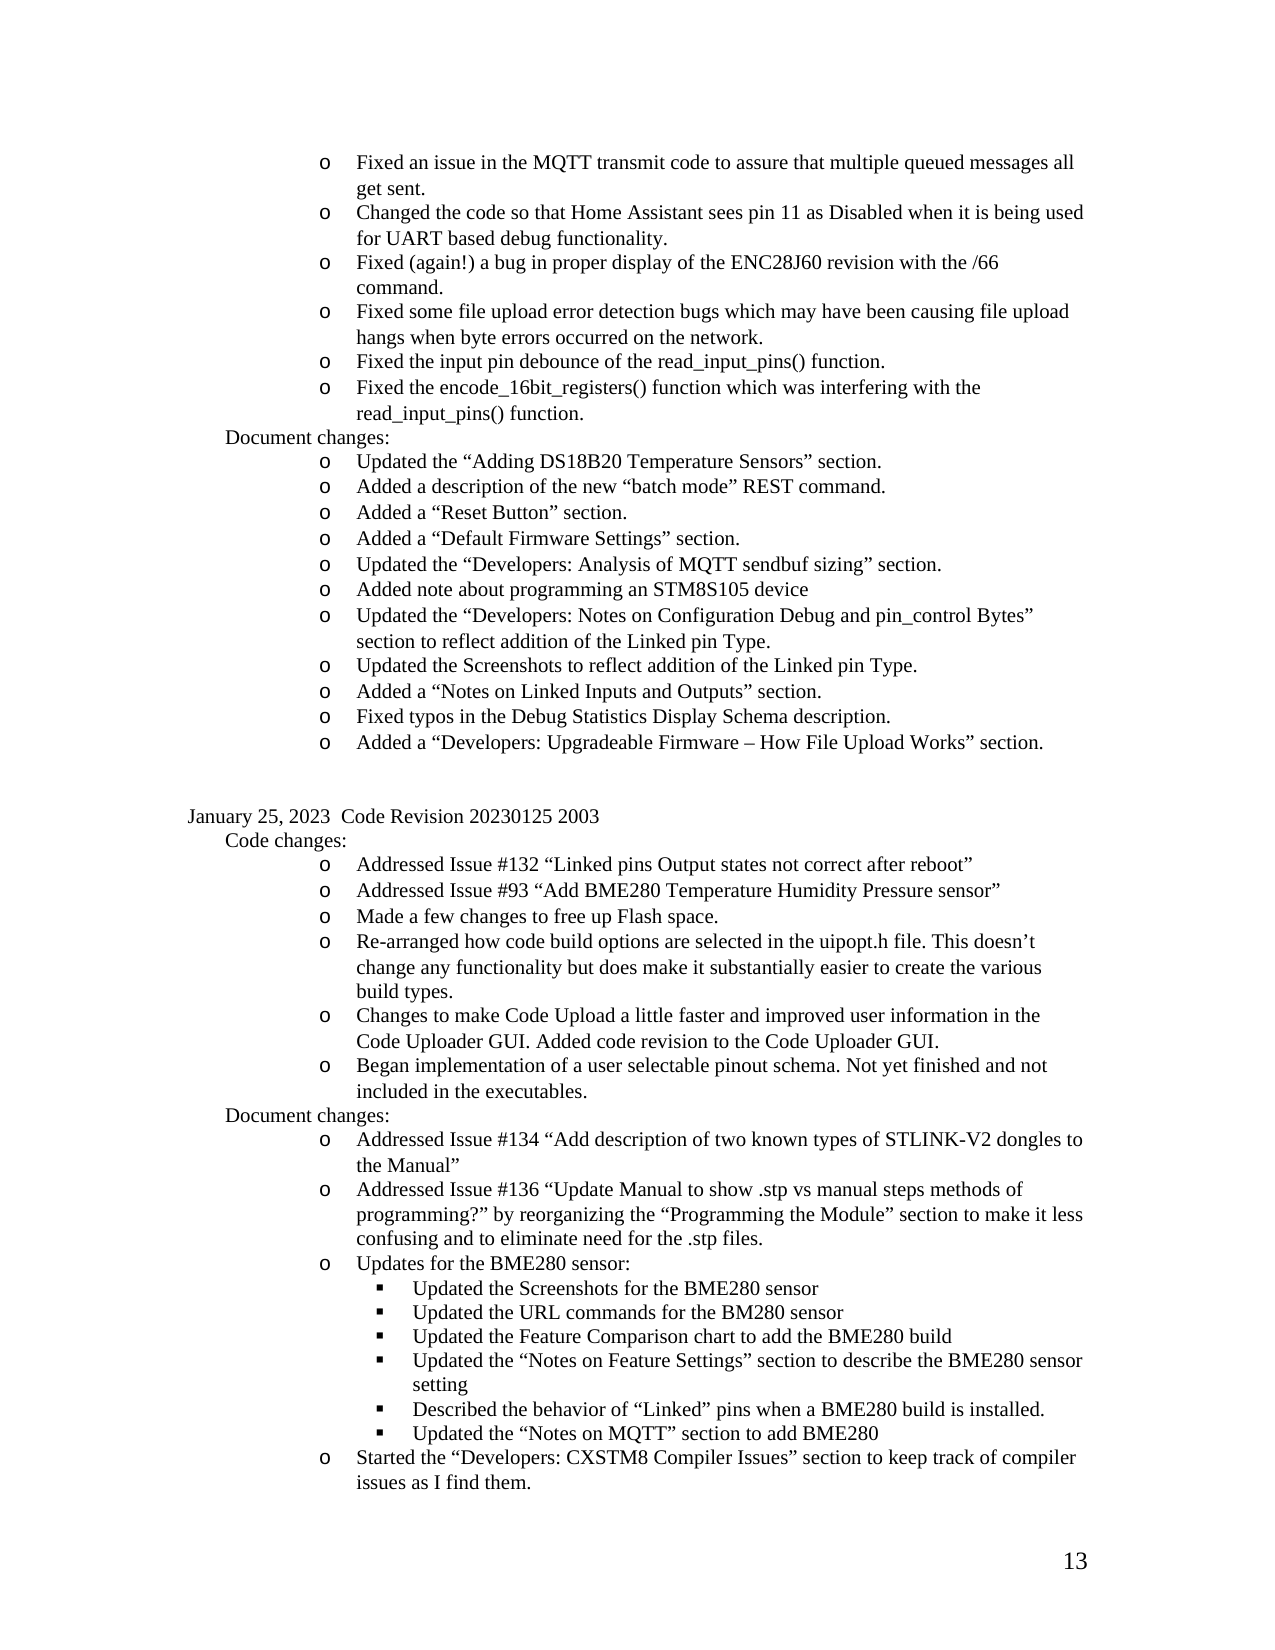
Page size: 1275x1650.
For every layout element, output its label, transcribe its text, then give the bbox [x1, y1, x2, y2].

list Described the behavior of “Linked” pins when a BME280 build is installed. [375, 1396, 1087, 1421]
list Added note about programming an STM8S105 device [319, 577, 1087, 603]
list Changed the code so that Home Assistant sees pin 11 as Disabled when it is being used for UART based debug functionality. [319, 200, 1087, 249]
list Addressed Issue #136 “Update Manual to show .stp vs manual steps methods of programming?” by reorganizing the “Programming the Module” section to make it less confusing and to eliminate need for the .stp files. [319, 1177, 1087, 1250]
text Document changes: [225, 1103, 1087, 1127]
list Added a description of the new “batch mode” REST command. [319, 474, 1087, 500]
list Updated the “Notes on MQTT” section to add BME280 [375, 1421, 1087, 1444]
list Updated the Feature Comparison chart to add the BME280 build [375, 1324, 1087, 1348]
text January 25, 2023 Code Revision 20230125 2003 [187, 804, 1087, 828]
list Re-arranged how code build options are selected in the uipopt.h file. This doesn’t change any functionality but does make it substantially easier to create the various build types. [319, 929, 1087, 1003]
list Added a “Developers: Upgradeable Firmware – How File Upload Works” section. [319, 730, 1087, 756]
list Updated the “Developers: Analysis of MQTT sendbuf sizing” section. [319, 552, 1087, 577]
list Updated the Screenshots to reflect addition of the Linked pin Type. [319, 653, 1087, 679]
list Updated the URL commands for the BM280 sensor [375, 1300, 1087, 1324]
list Updated the Screenshots for the BME280 sensor [375, 1276, 1087, 1300]
list Fixed (again!) a bug in proper display of the ENC28J60 revision with the /66 command. [319, 249, 1087, 299]
list Added a “Notes on Linked Inputs and Outputs” section. [319, 679, 1087, 704]
list Addressed Issue #134 “Add description of two known types of STLINK-V2 dongles to the Manual” [319, 1127, 1087, 1177]
list Updated the “Developers: Notes on Configuration Debug and pin_control Bytes” section to reflect addition of the Linked pin Type. [319, 603, 1087, 653]
list Fixed the encode_16bit_registers() function which was interfering with the read_input_pins() function. [319, 375, 1087, 425]
list Updated the “Notes on Feature Settings” section to describe the BME280 sensor setting [375, 1348, 1087, 1396]
list Began implementation of a user selectable pinout schema. Not yet finished and not included in the executables. [319, 1053, 1087, 1103]
list Added a “Reset Button” section. [319, 500, 1087, 526]
list Changes to make Code Upload a little faster and improved user information in the Code Uploader GUI. Added code revision to the Code Uploader GUI. [319, 1003, 1087, 1053]
list Addressed Issue #132 “Linked pins Output states not correct after reboot” [319, 852, 1087, 878]
list Added a “Default Firmware Settings” section. [319, 526, 1087, 552]
list Updates for the BME280 sensor: [319, 1250, 1087, 1276]
text Code changes: [225, 828, 1087, 852]
list Fixed an issue in the MQTT transmit code to assure that multiple queued messages all get sent. [319, 150, 1087, 200]
list Fixed the input pin debounce of the read_input_pins() function. [319, 349, 1087, 375]
list Updated the “Adding DS18B20 Temperature Sensors” section. [319, 449, 1087, 474]
list Made a few changes to free up Flash space. [319, 903, 1087, 929]
list Addressed Issue #93 “Add BME280 Temperature Humidity Pressure sensor” [319, 878, 1087, 903]
list Fixed some file upload error detection bugs which may have been causing file upload hangs when byte errors occurred on the network. [319, 299, 1087, 349]
text Document changes: [225, 425, 1087, 449]
list Fixed typos in the Debug Statistics Display Schema description. [319, 704, 1087, 730]
list Started the “Developers: CXSTM8 Compiler Issues” section to keep track of compiler issues as I find them. [319, 1444, 1087, 1494]
